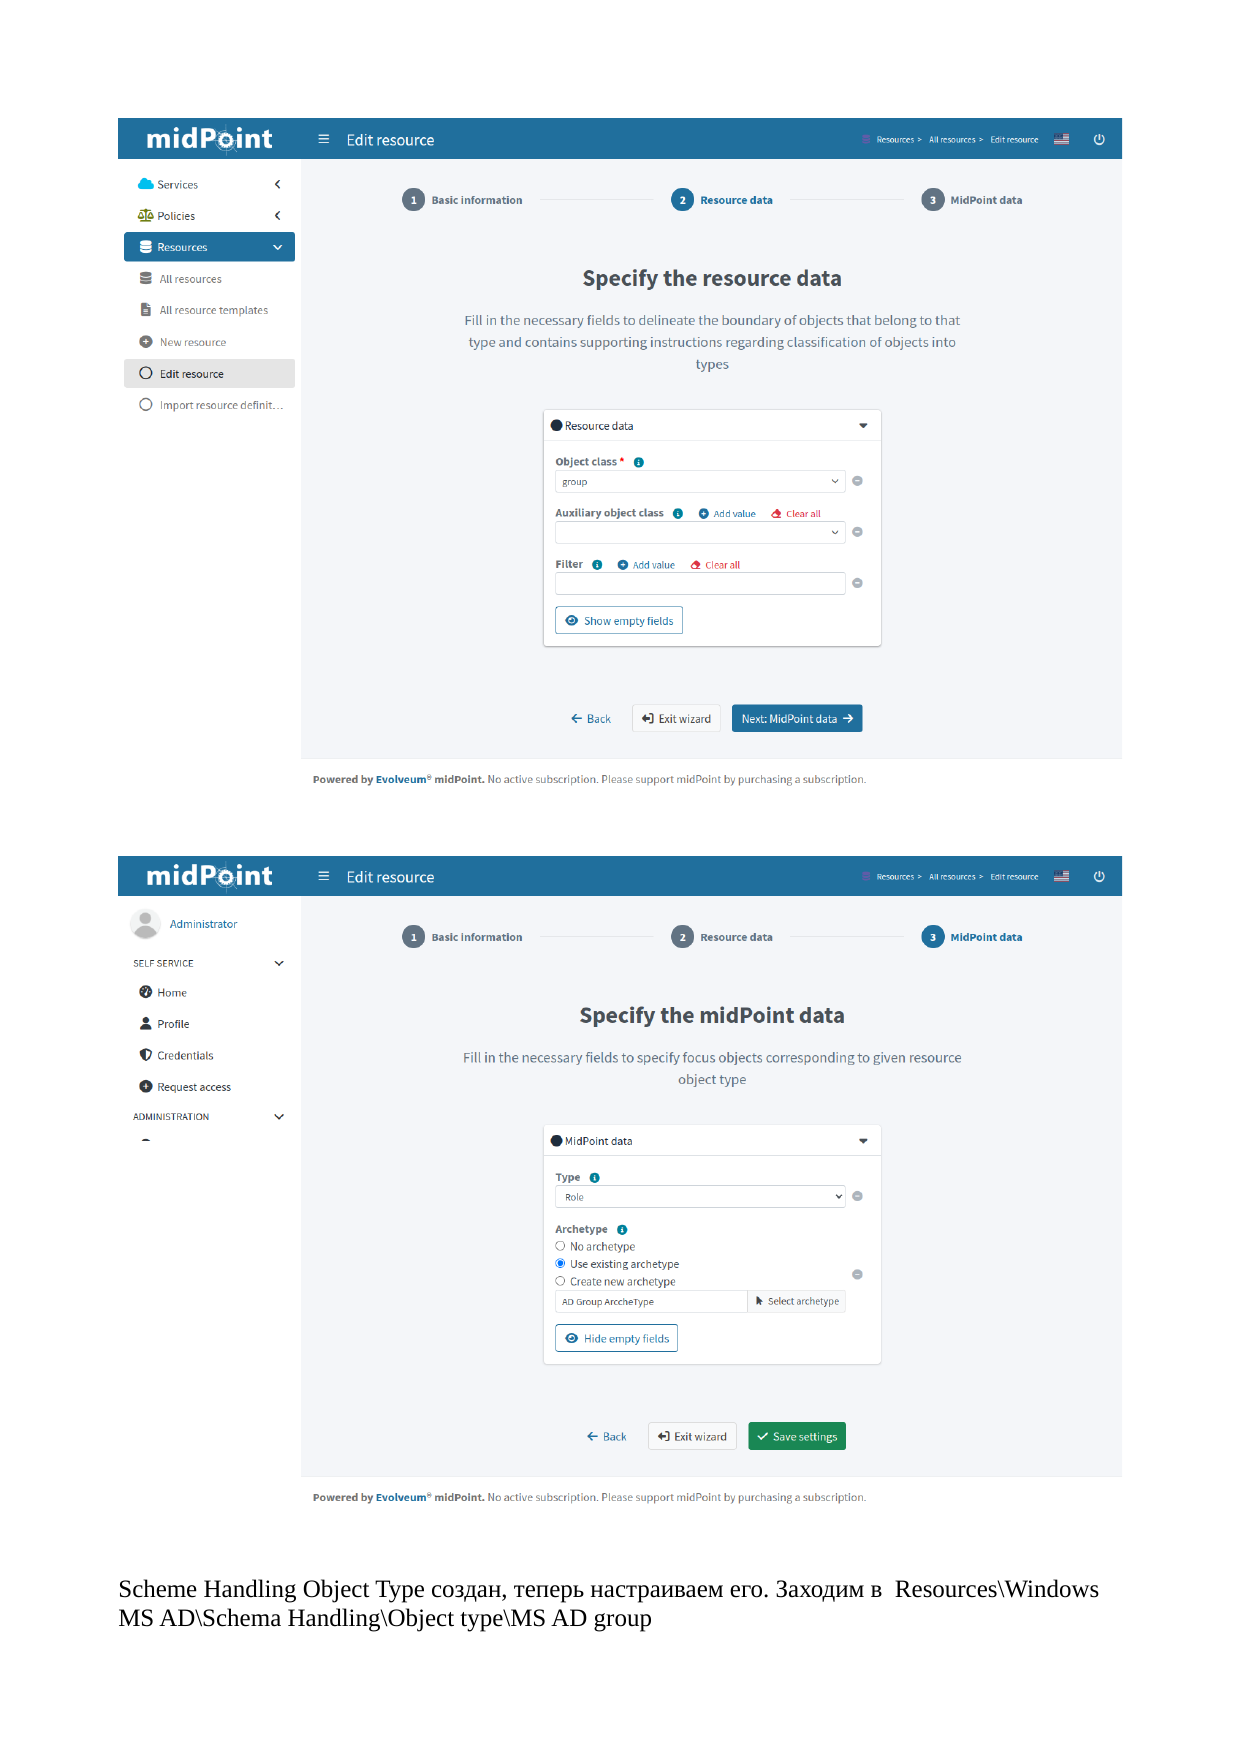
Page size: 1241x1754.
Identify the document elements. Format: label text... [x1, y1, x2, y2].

text Scheme Handling Object Type создан, теперь настраиваем его. Заходим в Resources\Windows MS AD\Schema Handling\Object type\MS AD group [118, 1574, 1122, 1632]
picture [118, 118, 1123, 799]
picture [118, 856, 1123, 1517]
